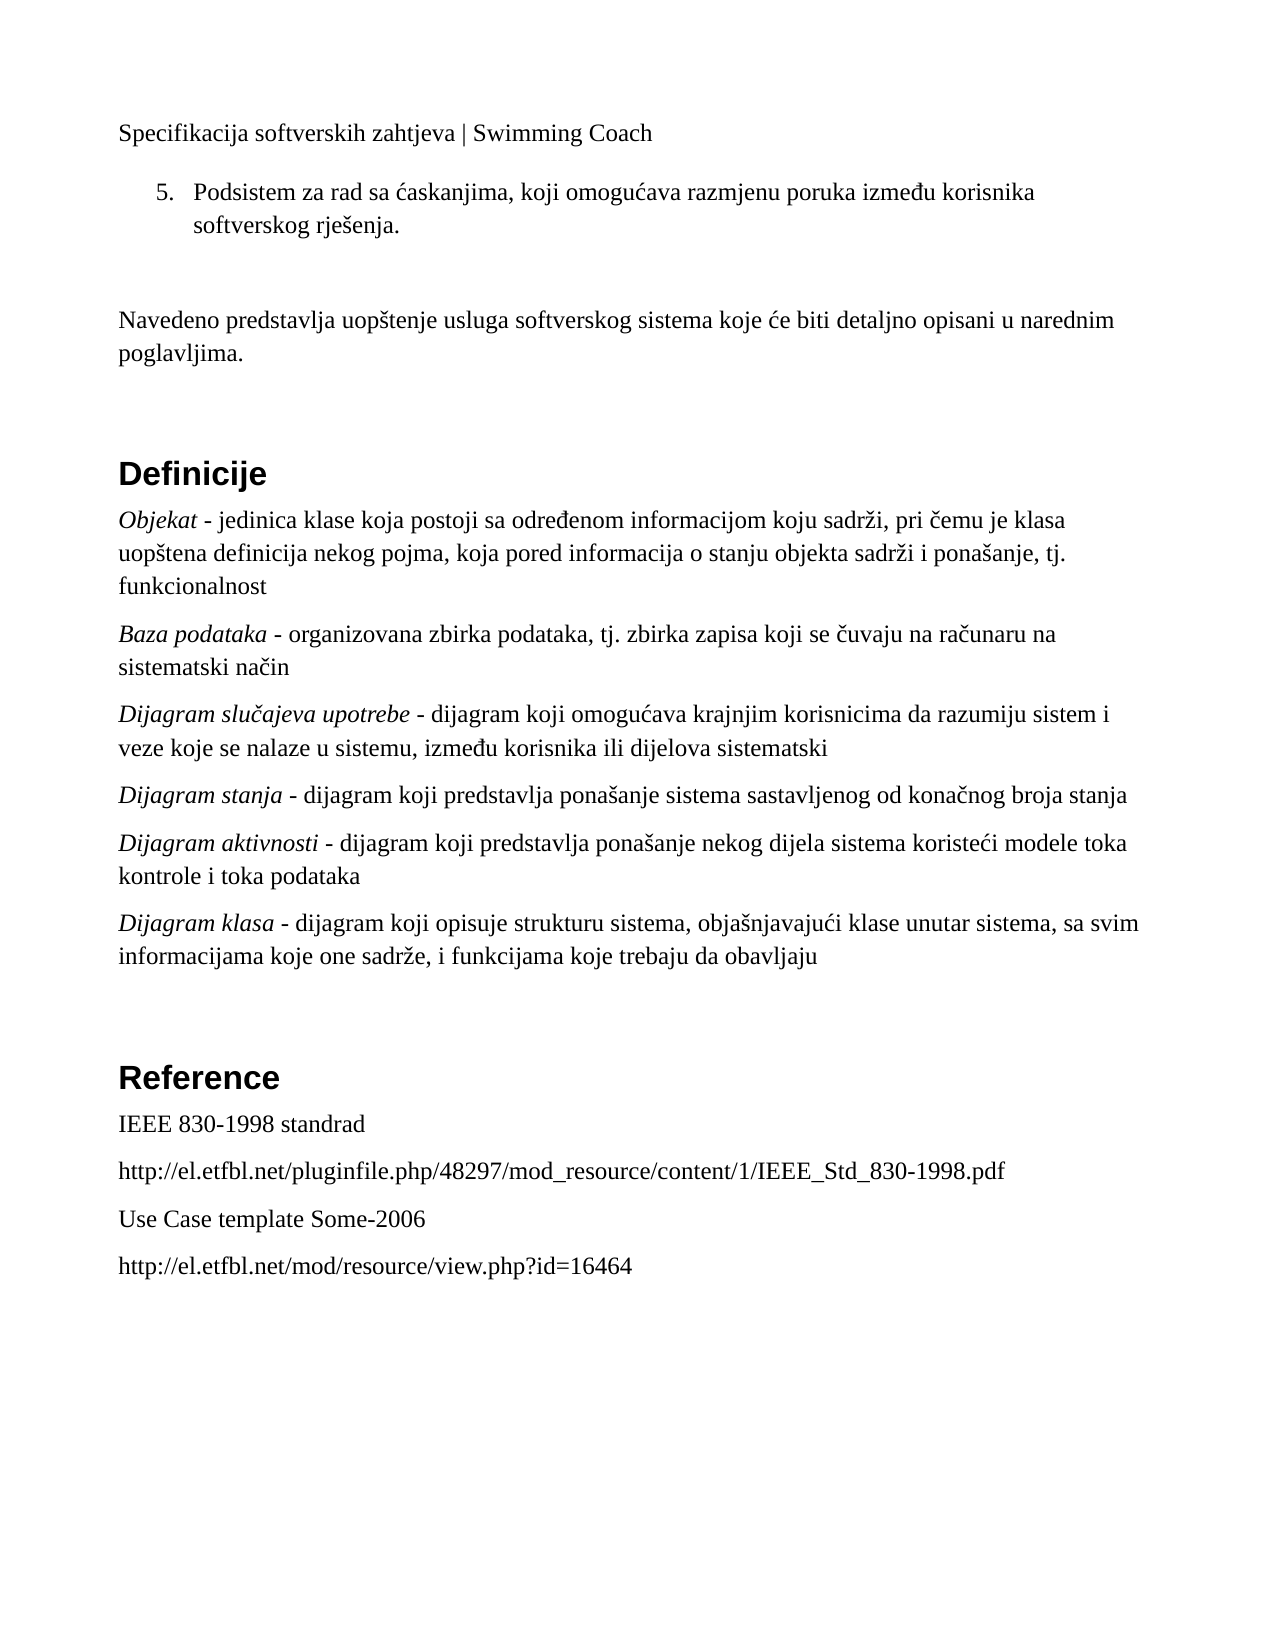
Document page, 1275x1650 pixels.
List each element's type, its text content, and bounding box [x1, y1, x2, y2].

text Dijagram slučajeva upotrebe - dijagram koji omogućava krajnjim korisnicima da razumiju sistem i veze koje se nalaze u sistemu, između korisnika ili dijelova sistematski [118, 699, 1157, 761]
subtitle Definicije [118, 454, 1157, 493]
text Dijagram klasa - dijagram koji opisuje strukturu sistema, objašnjavajući klase unutar sistema, sa svim informacijama koje one sadrže, i funkcijama koje trebaju da obavljaju [118, 908, 1157, 970]
list Podsistem za rad sa ćaskanjima, koji omogućava razmjenu poruka između korisnika softverskog rješenja. [156, 177, 1157, 239]
text Dijagram stanja - dijagram koji predstavlja ponašanje sistema sastavljenog od konačnog broja stanja [118, 780, 1157, 809]
subtitle Reference [118, 1057, 1157, 1096]
text IEEE 830-1998 standrad [118, 1109, 1157, 1137]
text http://el.etfbl.net/mod/resource/view.php?id=16464 [118, 1251, 1157, 1280]
text Navedeno predstavlja uopštenje usluga softverskog sistema koje će biti detaljno opisani u narednim poglavljima. [118, 305, 1157, 367]
text http://el.etfbl.net/pluginfile.php/48297/mod_resource/content/1/IEEE_Std_830-1998.pdf [118, 1156, 1157, 1185]
text Objekat - jedinica klase koja postoji sa određenom informacijom koju sadrži, pri čemu je klasa uopštena definicija nekog pojma, koja pored informacija o stanju objekta sadrži i ponašanje, tj. funkcionalnost [118, 505, 1157, 600]
text Baza podataka - organizovana zbirka podataka, tj. zbirka zapisa koji se čuvaju na računaru na sistematski način [118, 619, 1157, 681]
text Dijagram aktivnosti - dijagram koji predstavlja ponašanje nekog dijela sistema koristeći modele toka kontrole i toka podataka [118, 828, 1157, 889]
text Use Case template Some-2006 [118, 1204, 1157, 1233]
